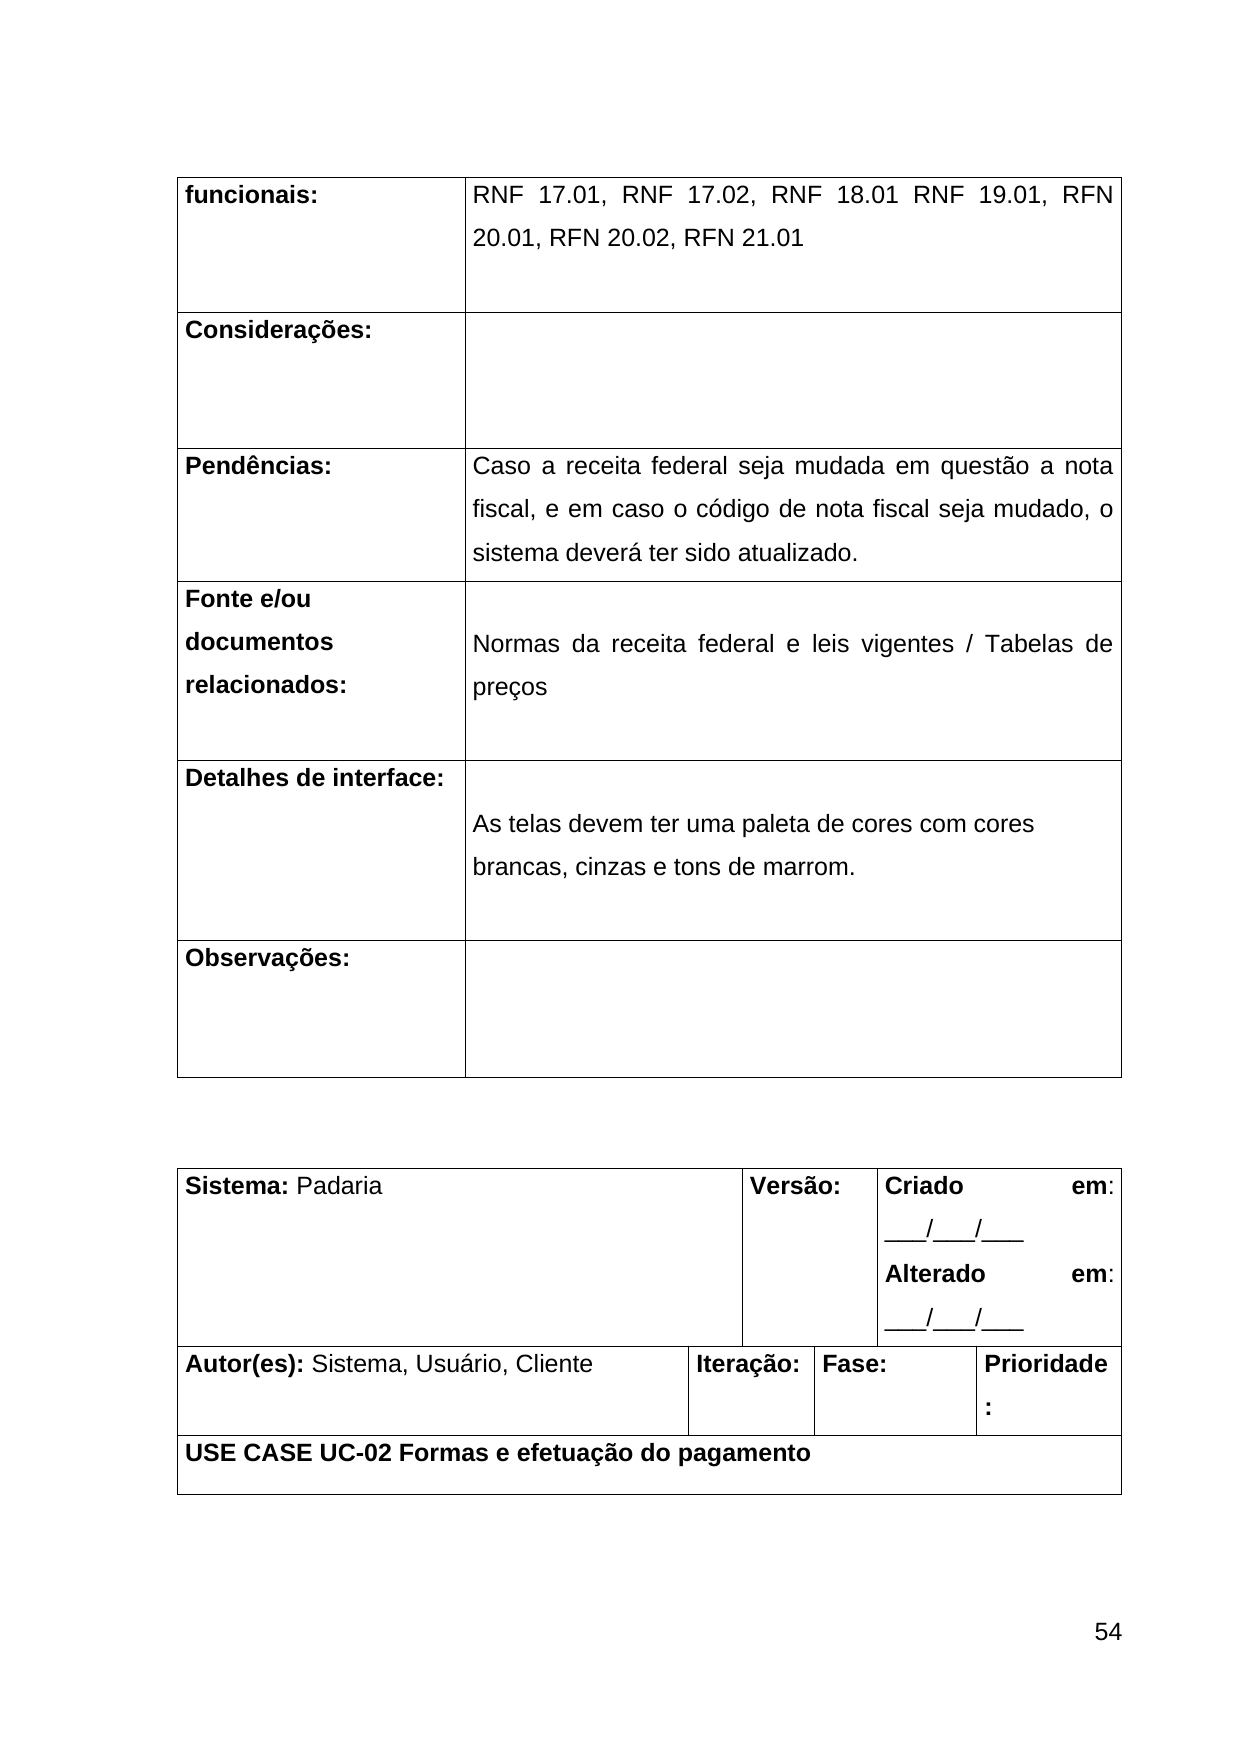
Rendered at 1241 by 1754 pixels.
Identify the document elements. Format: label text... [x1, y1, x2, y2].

table_cell Pendências: [178, 449, 465, 581]
table_cell funcionais: [178, 178, 465, 312]
table_header Sistema: Padaria [178, 1169, 742, 1346]
table_cell [466, 941, 1121, 1077]
table_cell Detalhes de interface: [178, 761, 465, 940]
table_cell RNF 17.01, RNF 17.02, RNF 18.01 RNF 19.01, RFN 20.01, RFN 20.02, RFN 21.01 [466, 178, 1121, 312]
table_cell Iteração: [689, 1347, 814, 1435]
table_cell Observações: [178, 941, 465, 1077]
table_cell Considerações: [178, 313, 465, 448]
table_cell As telas devem ter uma paleta de cores com cores brancas, cinzas e tons de marrom. [466, 761, 1121, 940]
table_cell Fonte e/ou documentos relacionados: [178, 582, 465, 760]
table_header Versão: [743, 1169, 877, 1346]
table_cell Normas da receita federal e leis vigentes / Tabelas de preços [466, 582, 1121, 760]
table_cell USE CASE UC-02 Formas e efetuação do pagamento [178, 1436, 1121, 1494]
table_cell Autor(es): Sistema, Usuário, Cliente [178, 1347, 688, 1435]
table_cell Caso a receita federal seja mudada em questão a nota fiscal, e em caso o código de nota fiscal seja mudado, o sistema deverá ter sido atualizado. [466, 449, 1121, 581]
table_cell Fase: [815, 1347, 976, 1435]
table_cell [466, 313, 1121, 448]
table_cell Prioridade: [977, 1347, 1121, 1435]
table_header Criado em: ___/___/___ Alterado em: ___/___/___ [878, 1169, 1121, 1346]
